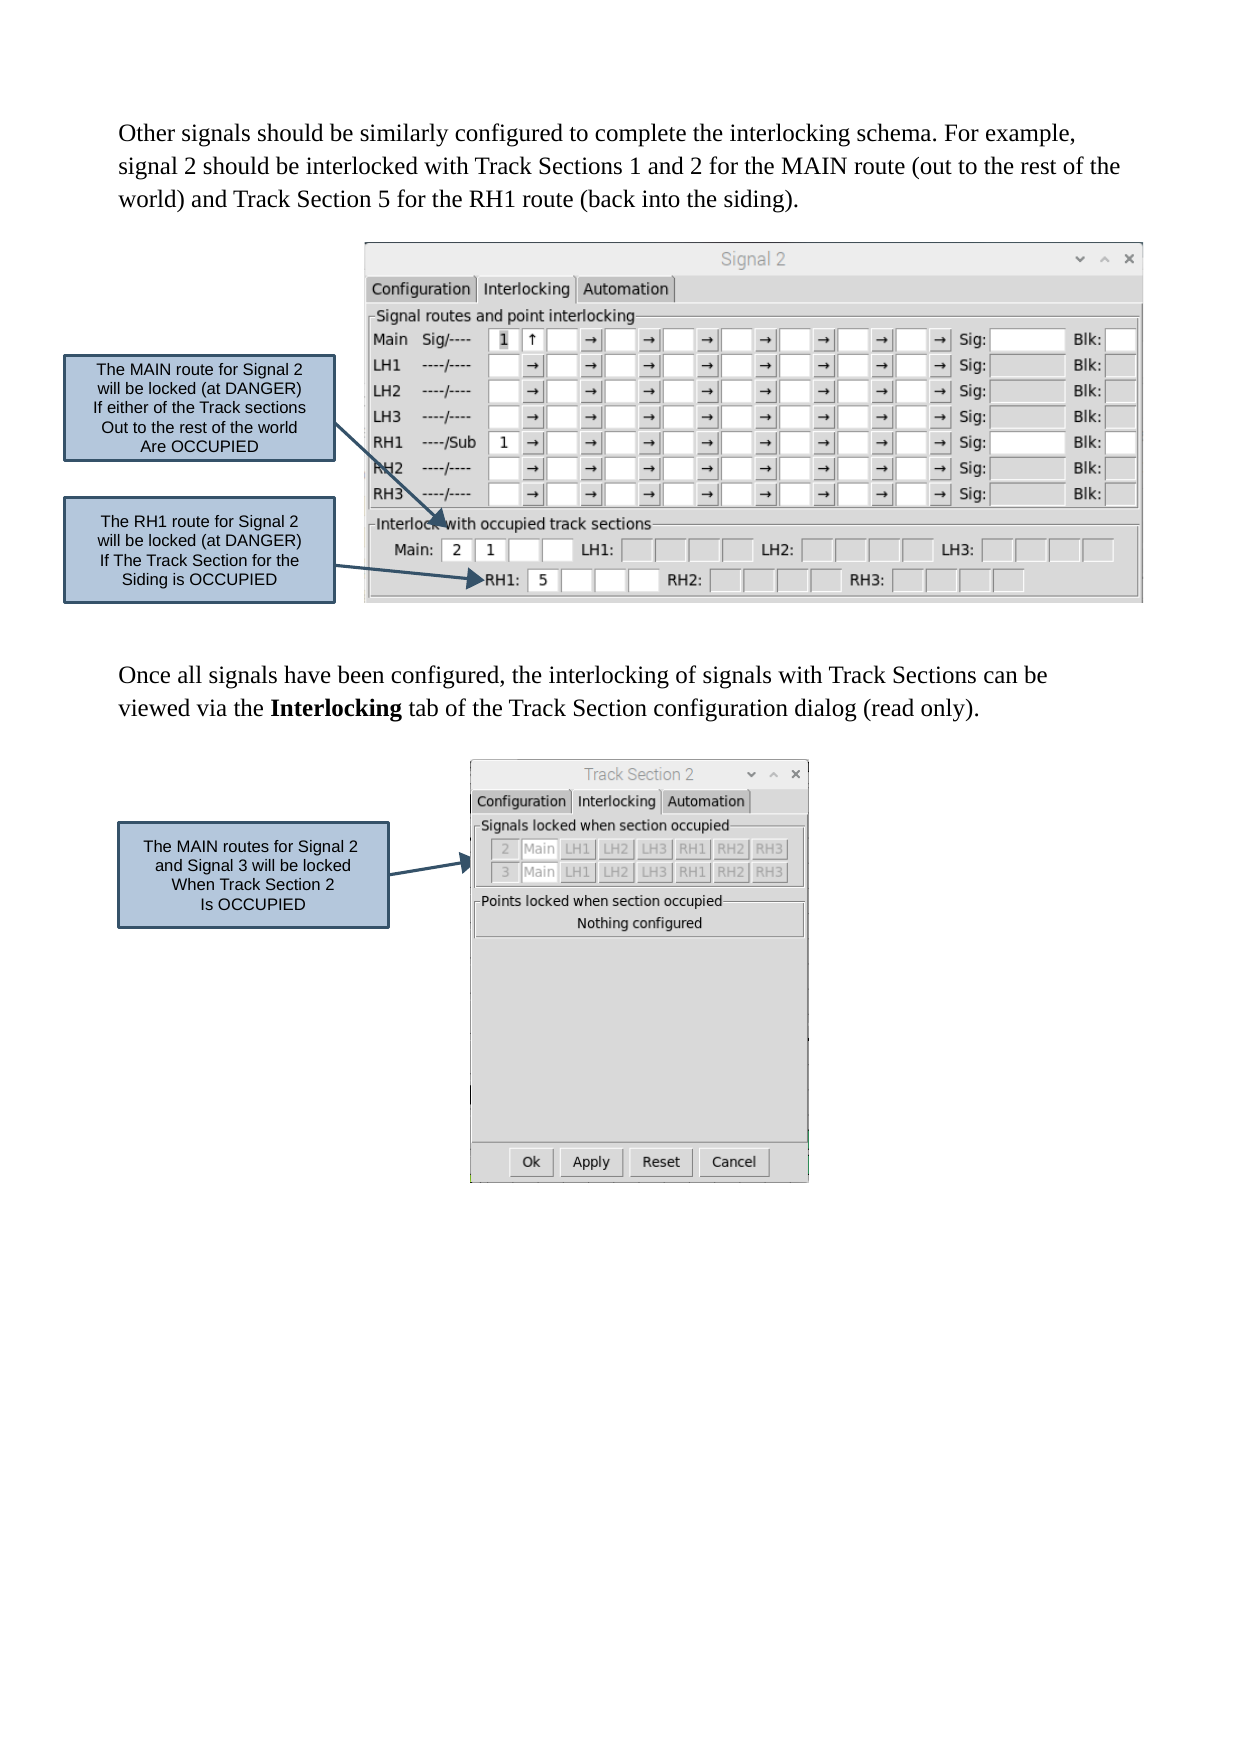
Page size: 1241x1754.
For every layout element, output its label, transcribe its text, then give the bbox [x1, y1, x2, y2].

picture [364, 242, 1144, 603]
picture [470, 759, 809, 1183]
text Other signals should be similarly configured to complete the interlocking schema. For example, signal 2 should be interlocked with Track Sections 1 and 2 for the MAIN route (out to the rest of the world) and Track Section 5 for the RH1 route (back into the siding). [118, 118, 1122, 213]
text Once all signals have been configured, the interlocking of signals with Track Sections can be viewed via the Interlocking tab of the Track Section configuration dialog (read only). [118, 660, 1122, 722]
